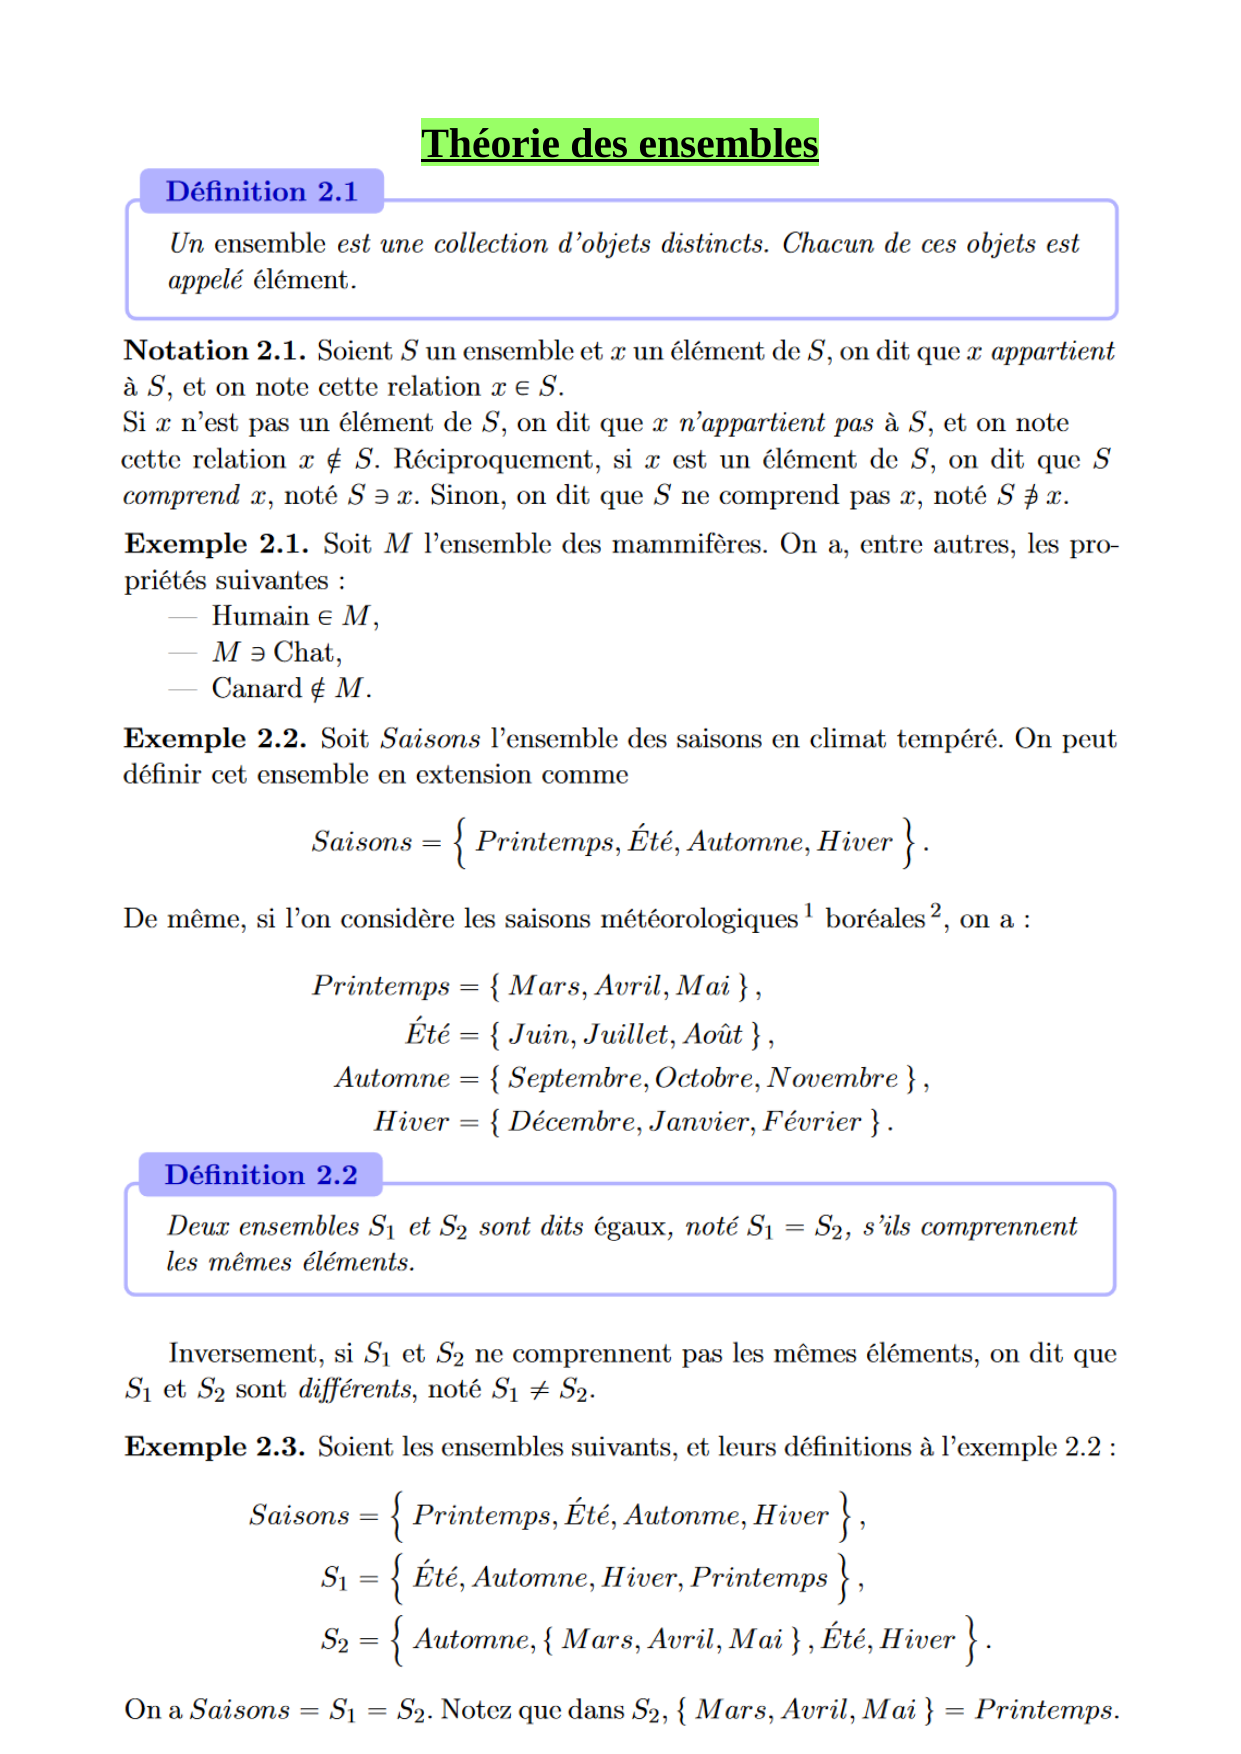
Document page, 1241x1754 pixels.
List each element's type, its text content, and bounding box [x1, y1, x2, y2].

text Théorie des ensembles [118, 118, 1122, 166]
